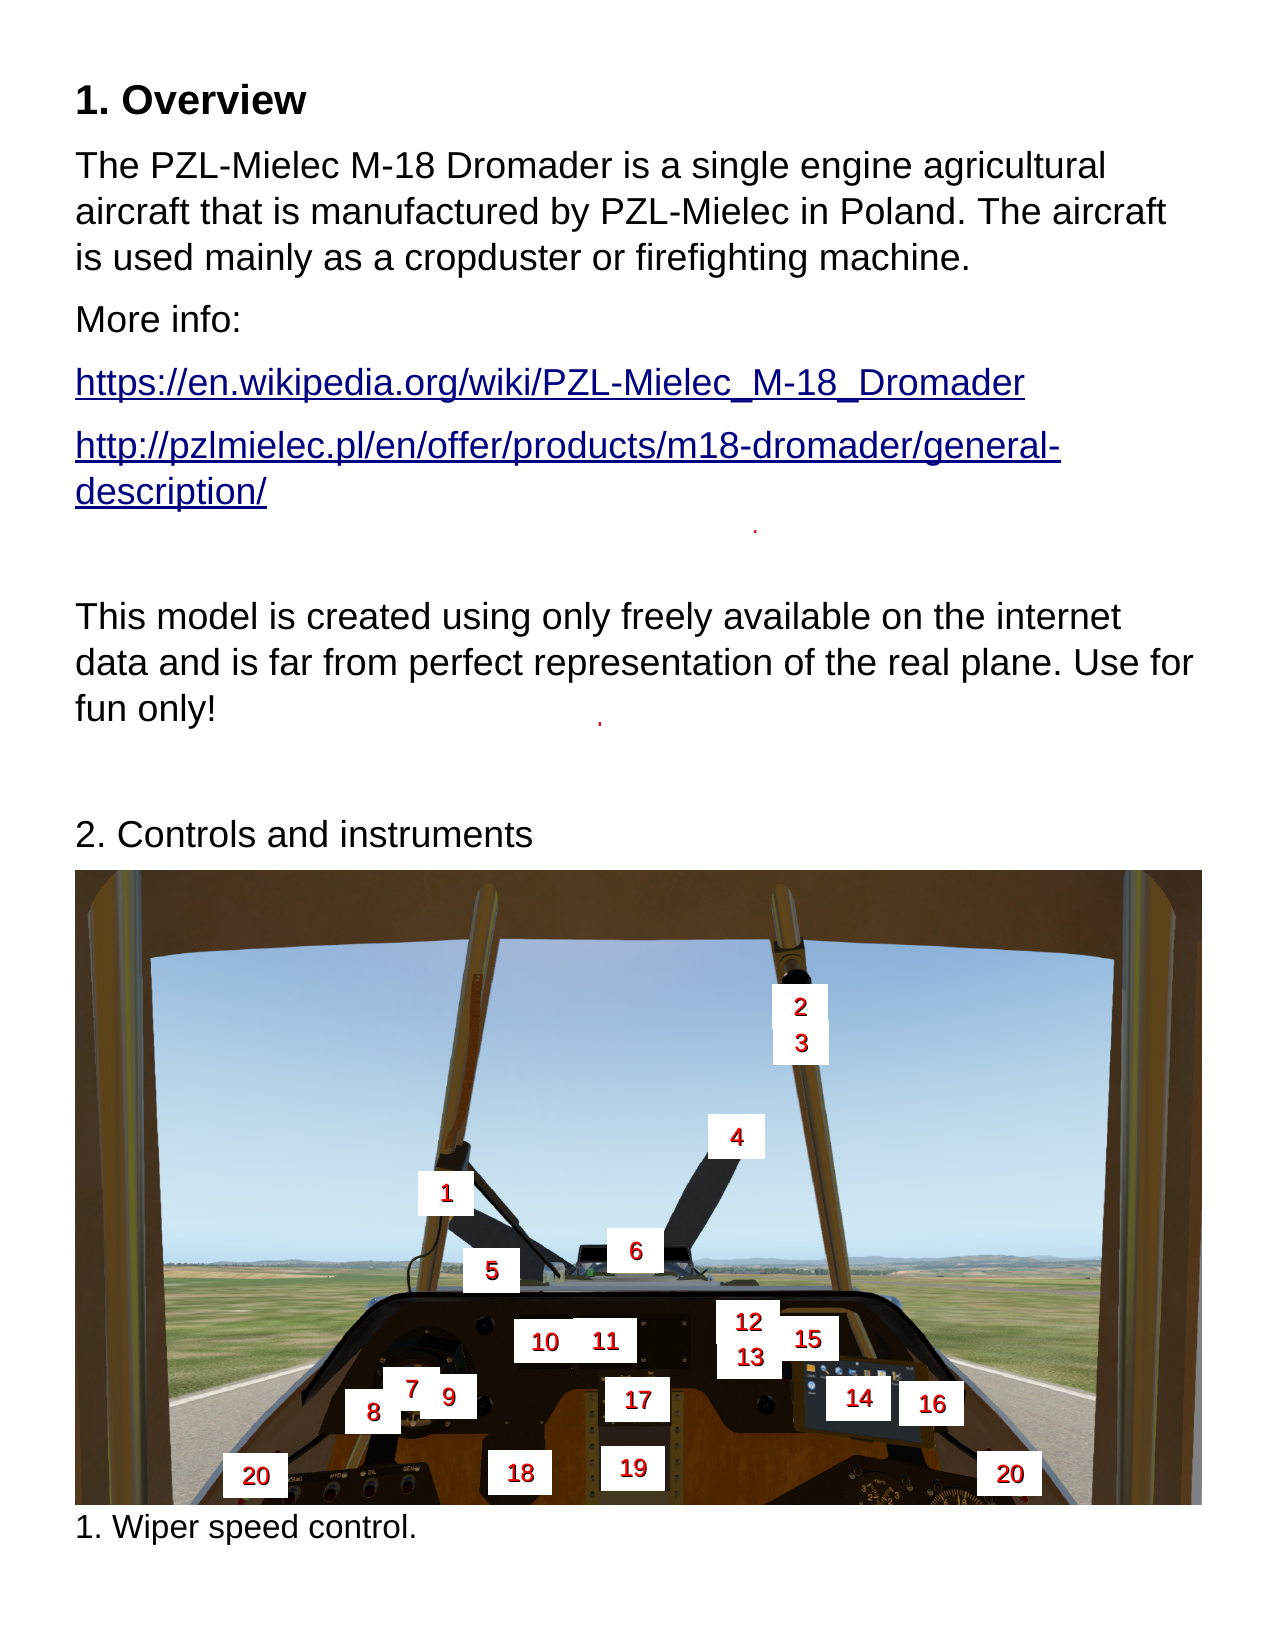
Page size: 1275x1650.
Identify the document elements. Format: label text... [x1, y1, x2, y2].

text [605, 1377, 670, 1422]
text [826, 1376, 891, 1421]
text [708, 1114, 765, 1159]
text [899, 1381, 964, 1426]
text [977, 1451, 1042, 1496]
text [514, 1318, 637, 1363]
text [345, 1367, 477, 1434]
text [716, 1300, 839, 1379]
text 1. Overview [75, 75, 1200, 123]
text [601, 1446, 665, 1491]
text [463, 1248, 520, 1293]
text [607, 1228, 664, 1273]
text [418, 1171, 474, 1216]
text [223, 1453, 288, 1498]
text 19 [616, 1453, 650, 1482]
text http://pzlmielec.pl/en/offer/products/m18-dromader/general-description/ [75, 423, 1200, 512]
text 20 [238, 1461, 273, 1489]
text 1. Wiper speed control. [75, 1505, 1200, 1546]
text 2. Controls and instruments [75, 812, 1200, 855]
text [488, 1450, 552, 1495]
text 15 [790, 1324, 824, 1353]
text 6 [622, 1236, 649, 1264]
text More info: [75, 298, 1200, 341]
text 10 [529, 1327, 560, 1355]
text 17 [620, 1385, 655, 1414]
text 4 [723, 1122, 750, 1150]
text 14 [841, 1383, 876, 1412]
text 9 [435, 1382, 462, 1411]
picture [75, 870, 1202, 1505]
text https://en.wikipedia.org/wiki/PZL-Mielec_M-18_Dromader [75, 360, 1200, 403]
text 13 [732, 1342, 767, 1371]
text 16 [914, 1389, 949, 1417]
text 7 [398, 1374, 420, 1403]
text 2 [787, 992, 813, 1020]
text This model is created using only freely available on the internet data and is far from perfect representation of the real plane. Use for fun only! [75, 594, 1200, 730]
text 8 [360, 1397, 386, 1426]
text [772, 984, 829, 1065]
text 18 [503, 1457, 537, 1486]
text The PZL-Mielec M-18 Dromader is a single engine agricultural aircraft that is manufactured by PZL-Mielec in Poland. The aircraft is used mainly as a cropduster or firefighting machine. [75, 143, 1200, 278]
text 20 [992, 1459, 1027, 1487]
text 11 [588, 1326, 622, 1354]
text 3 [788, 1028, 814, 1057]
text 12 [731, 1307, 765, 1334]
text 1 [433, 1178, 459, 1207]
text 5 [478, 1255, 505, 1284]
